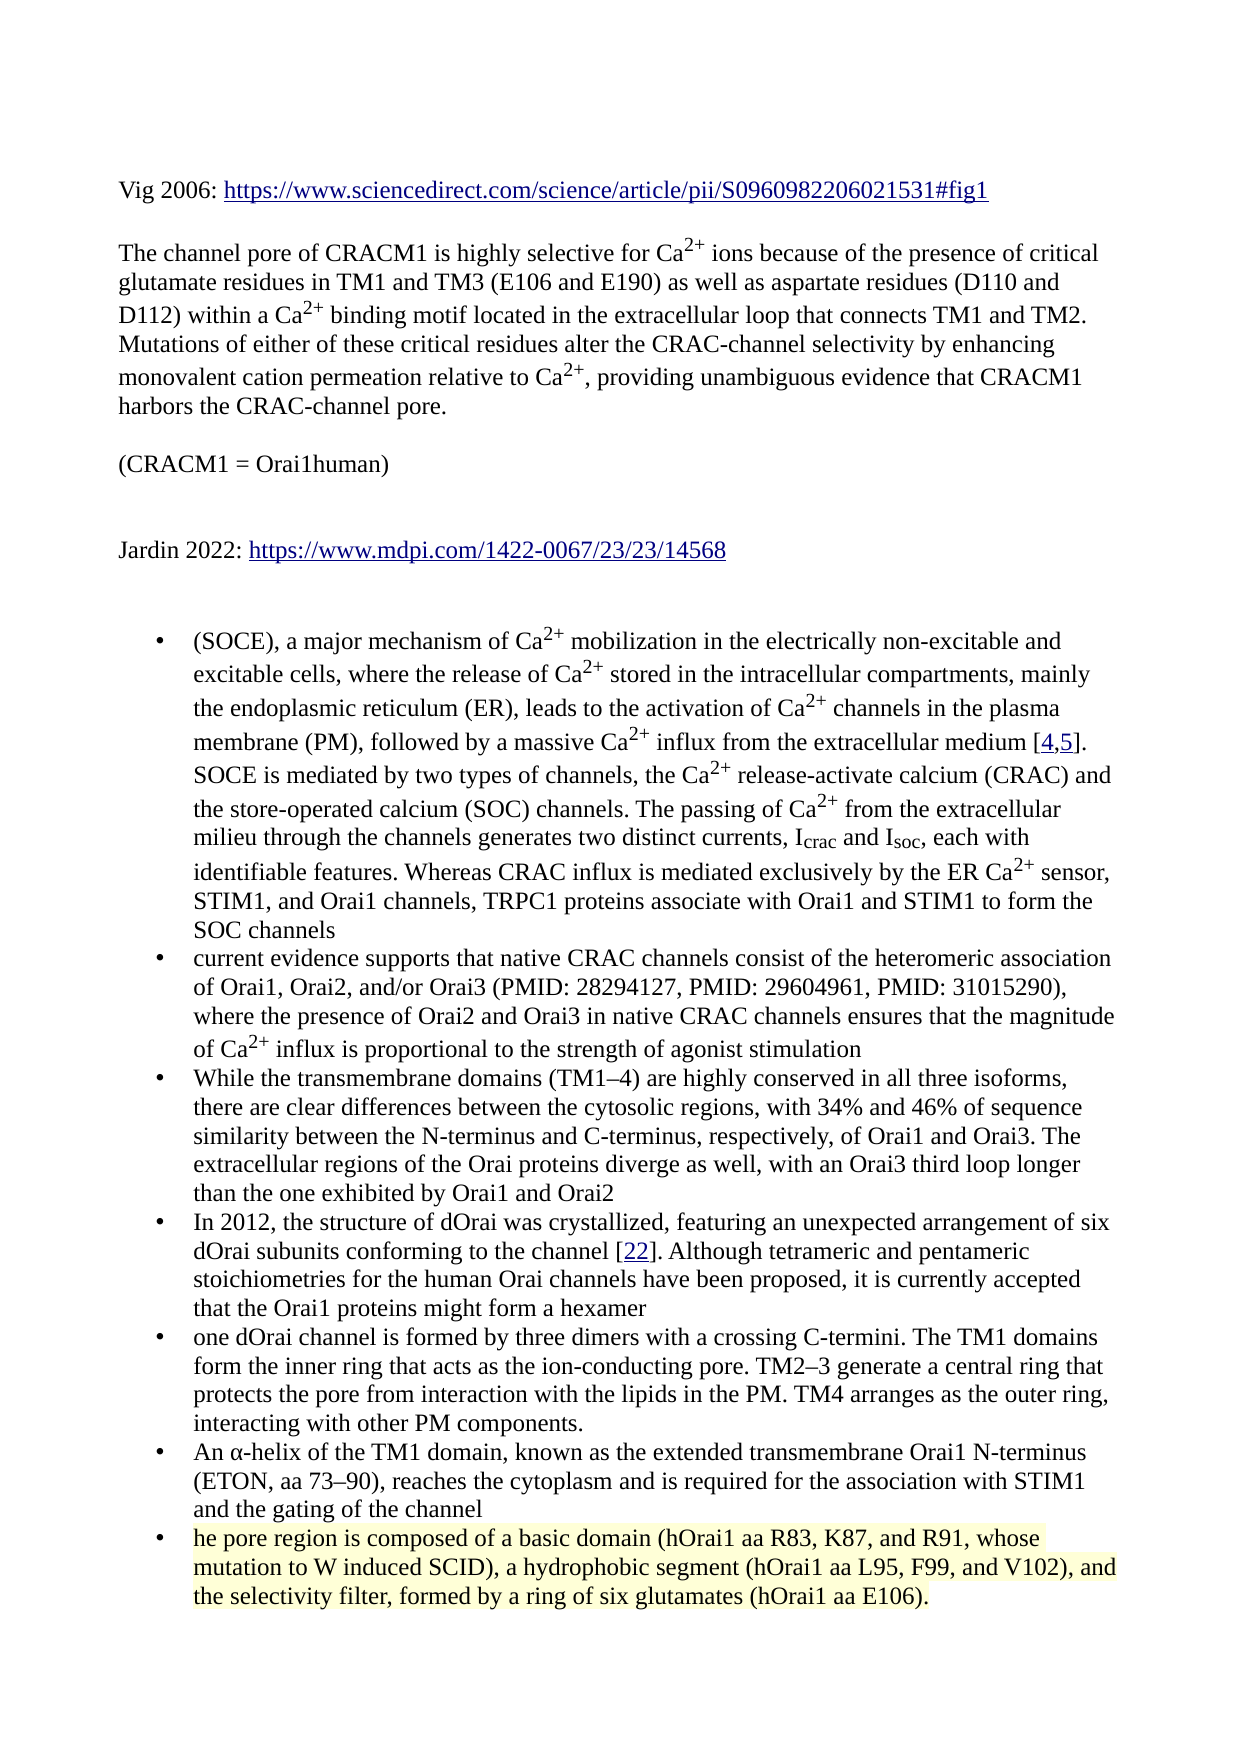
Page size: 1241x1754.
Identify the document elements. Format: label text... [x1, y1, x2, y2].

list one dOrai channel is formed by three dimers with a crossing C-termini. The TM1 domains form the inner ring that acts as the ion-conducting pore. TM2–3 generate a central ring that protects the pore from interaction with the lipids in the PM. TM4 arranges as the outer ring, interacting with other PM components. [156, 1322, 1122, 1437]
list current evidence supports that native CRAC channels consist of the heteromeric association of Orai1, Orai2, and/or Orai3 (PMID: 28294127, PMID: 29604961, PMID: 31015290), where the presence of Orai2 and Orai3 in native CRAC channels ensures that the magnitude of Ca2+ influx is proportional to the strength of agonist stimulation [156, 943, 1122, 1063]
list (SOCE), a major mechanism of Ca2+ mobilization in the electrically non-excitable and excitable cells, where the release of Ca2+ stored in the intracellular compartments, mainly the endoplasmic reticulum (ER), leads to the activation of Ca2+ channels in the plasma membrane (PM), followed by a massive Ca2+ influx from the extracellular medium [4,5]. SOCE is mediated by two types of channels, the Ca2+ release-activate calcium (CRAC) and the store-operated calcium (SOC) channels. The passing of Ca2+ from the extracellular milieu through the channels generates two distinct currents, Icrac and Isoc, each with identifiable features. Whereas CRAC influx is mediated exclusively by the ER Ca2+ sensor, STIM1, and Orai1 channels, TRPC1 proteins associate with Orai1 and STIM1 to form the SOC channels [156, 621, 1122, 943]
list While the transmembrane domains (TM1–4) are highly conserved in all three isoforms, there are clear differences between the cytosolic regions, with 34% and 46% of sequence similarity between the N-terminus and C-terminus, respectively, of Orai1 and Orai3. The extracellular regions of the Orai proteins diverge as well, with an Orai3 third loop longer than the one exhibited by Orai1 and Orai2 [156, 1063, 1122, 1207]
text Vig 2006: https://www.sciencedirect.com/science/article/pii/S0960982206021531#fig1 [118, 176, 1122, 204]
text (CRACM1 = Orai1human) [118, 449, 1122, 477]
list he pore region is composed of a basic domain (hOrai1 aa R83, K87, and R91, whose mutation to W induced SCID), a hydrophobic segment (hOrai1 aa L95, F99, and V102), and the selectivity filter, formed by a ring of six glutamates (hOrai1 aa E106). [156, 1523, 1122, 1609]
text Jardin 2022: https://www.mdpi.com/1422-0067/23/23/14568 [118, 535, 1122, 564]
text The channel pore of CRACM1 is highly selective for Ca2+ ions because of the presence of critical glutamate residues in TM1 and TM3 (E106 and E190) as well as aspartate residues (D110 and D112) within a Ca2+ binding motif located in the extracellular loop that connects TM1 and TM2. Mutations of either of these critical residues alter the CRAC-channel selectivity by enhancing monovalent cation permeation relative to Ca2+, providing unambiguous evidence that CRACM1 harbors the CRAC-channel pore. [118, 233, 1122, 420]
list In 2012, the structure of dOrai was crystallized, featuring an unexpected arrangement of six dOrai subunits conforming to the channel [22]. Although tetrameric and pentameric stoichiometries for the human Orai channels have been proposed, it is currently accepted that the Orai1 proteins might form a hexamer [156, 1207, 1122, 1322]
list An α-helix of the TM1 domain, known as the extended transmembrane Orai1 N-terminus (ETON, aa 73–90), reaches the cytoplasm and is required for the association with STIM1 and the gating of the channel [156, 1437, 1122, 1523]
